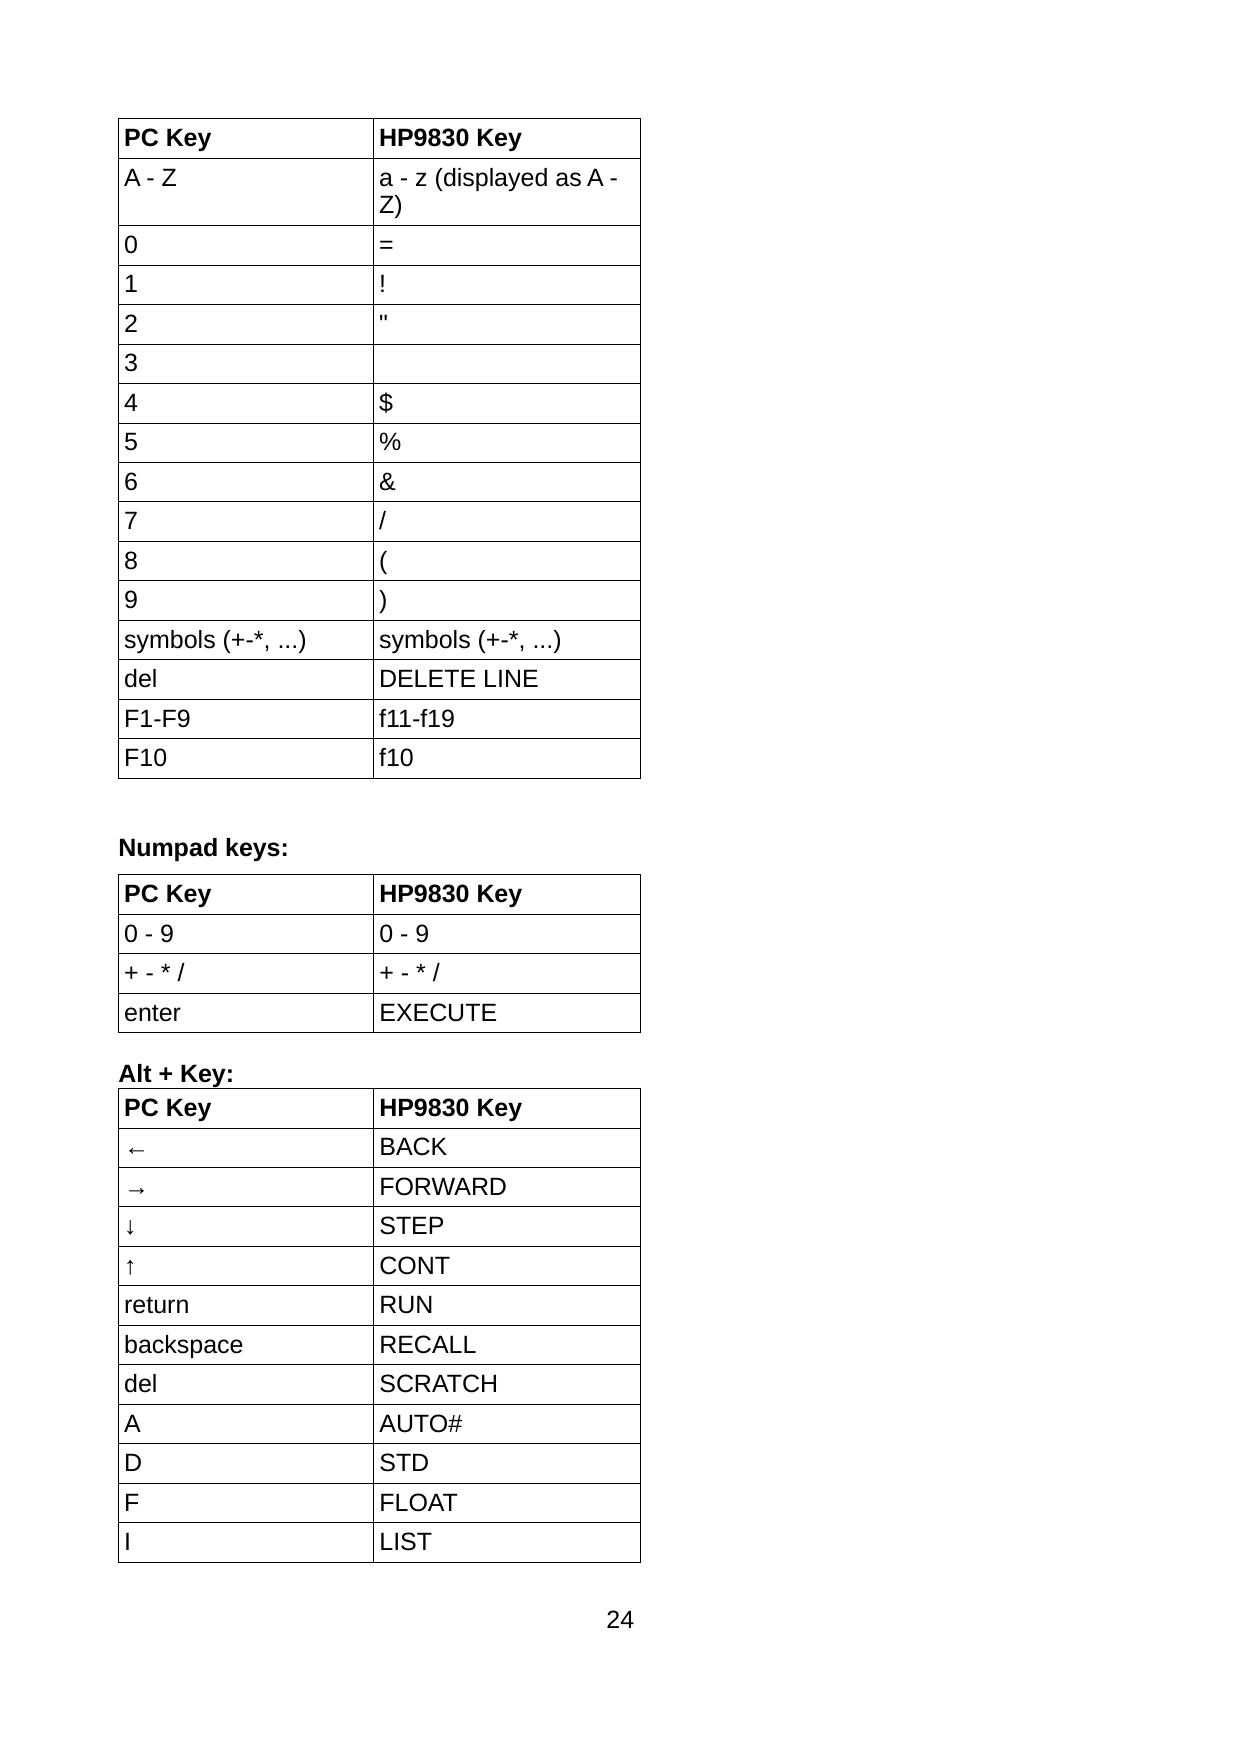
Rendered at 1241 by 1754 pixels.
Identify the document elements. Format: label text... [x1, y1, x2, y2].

table_header HP9830 Key [374, 1089, 640, 1127]
table_cell symbols (+-*, ...) [119, 621, 373, 659]
table_cell RUN [374, 1286, 640, 1325]
table_cell EXECUTE [374, 994, 640, 1032]
table_cell & [374, 463, 640, 501]
table_cell + - * / [374, 954, 640, 992]
table_cell ( [374, 542, 640, 580]
table_cell 7 [119, 502, 373, 541]
table_cell 3 [119, 345, 373, 383]
table_cell CONT [374, 1247, 640, 1285]
table_header HP9830 Key [374, 875, 640, 913]
text Numpad keys: [118, 834, 1122, 862]
table_cell FLOAT [374, 1484, 640, 1522]
table_cell $ [374, 384, 640, 422]
table_cell ! [374, 266, 640, 304]
table_cell = [374, 226, 640, 264]
table_cell return [119, 1286, 373, 1325]
table_cell BACK [374, 1129, 640, 1167]
table_cell F1-F9 [119, 700, 373, 738]
table_cell ← [119, 1129, 373, 1167]
table_cell FORWARD [374, 1168, 640, 1206]
table_cell RECALL [374, 1326, 640, 1364]
table_cell ↓ [119, 1207, 373, 1246]
table_cell SCRATCH [374, 1365, 640, 1404]
table_cell AUTO# [374, 1405, 640, 1443]
table_cell % [374, 424, 640, 462]
table_cell ↑ [119, 1247, 373, 1285]
table_cell I [119, 1523, 373, 1562]
table_cell 0 - 9 [374, 915, 640, 953]
table_cell 4 [119, 384, 373, 422]
table_header HP9830 Key [374, 119, 640, 158]
table_cell del [119, 660, 373, 699]
table_cell backspace [119, 1326, 373, 1364]
table_cell f10 [374, 739, 640, 778]
table_cell a - z (displayed as A - Z) [374, 159, 640, 225]
table_cell 0 [119, 226, 373, 264]
table_cell 0 - 9 [119, 915, 373, 953]
table_cell A - Z [119, 159, 373, 225]
table_cell enter [119, 994, 373, 1032]
table_cell " [374, 305, 640, 343]
table_cell → [119, 1168, 373, 1206]
table_cell DELETE LINE [374, 660, 640, 699]
table_cell F [119, 1484, 373, 1522]
table_cell LIST [374, 1523, 640, 1562]
table_cell / [374, 502, 640, 541]
table_cell symbols (+-*, ...) [374, 621, 640, 659]
table_cell 9 [119, 581, 373, 620]
table_cell D [119, 1444, 373, 1483]
table_cell A [119, 1405, 373, 1443]
table_cell 1 [119, 266, 373, 304]
table_cell STEP [374, 1207, 640, 1246]
table_cell STD [374, 1444, 640, 1483]
table_cell 2 [119, 305, 373, 343]
table_header PC Key [119, 875, 373, 913]
table_cell + - * / [119, 954, 373, 992]
table_cell ) [374, 581, 640, 620]
table_cell 5 [119, 424, 373, 462]
table_cell 6 [119, 463, 373, 501]
table_cell F10 [119, 739, 373, 778]
table_cell 8 [119, 542, 373, 580]
table_header PC Key [119, 1089, 373, 1127]
table_cell [374, 345, 640, 383]
text Alt + Key: [118, 1060, 1122, 1088]
table_cell del [119, 1365, 373, 1404]
table_header PC Key [119, 119, 373, 158]
table_cell f11-f19 [374, 700, 640, 738]
